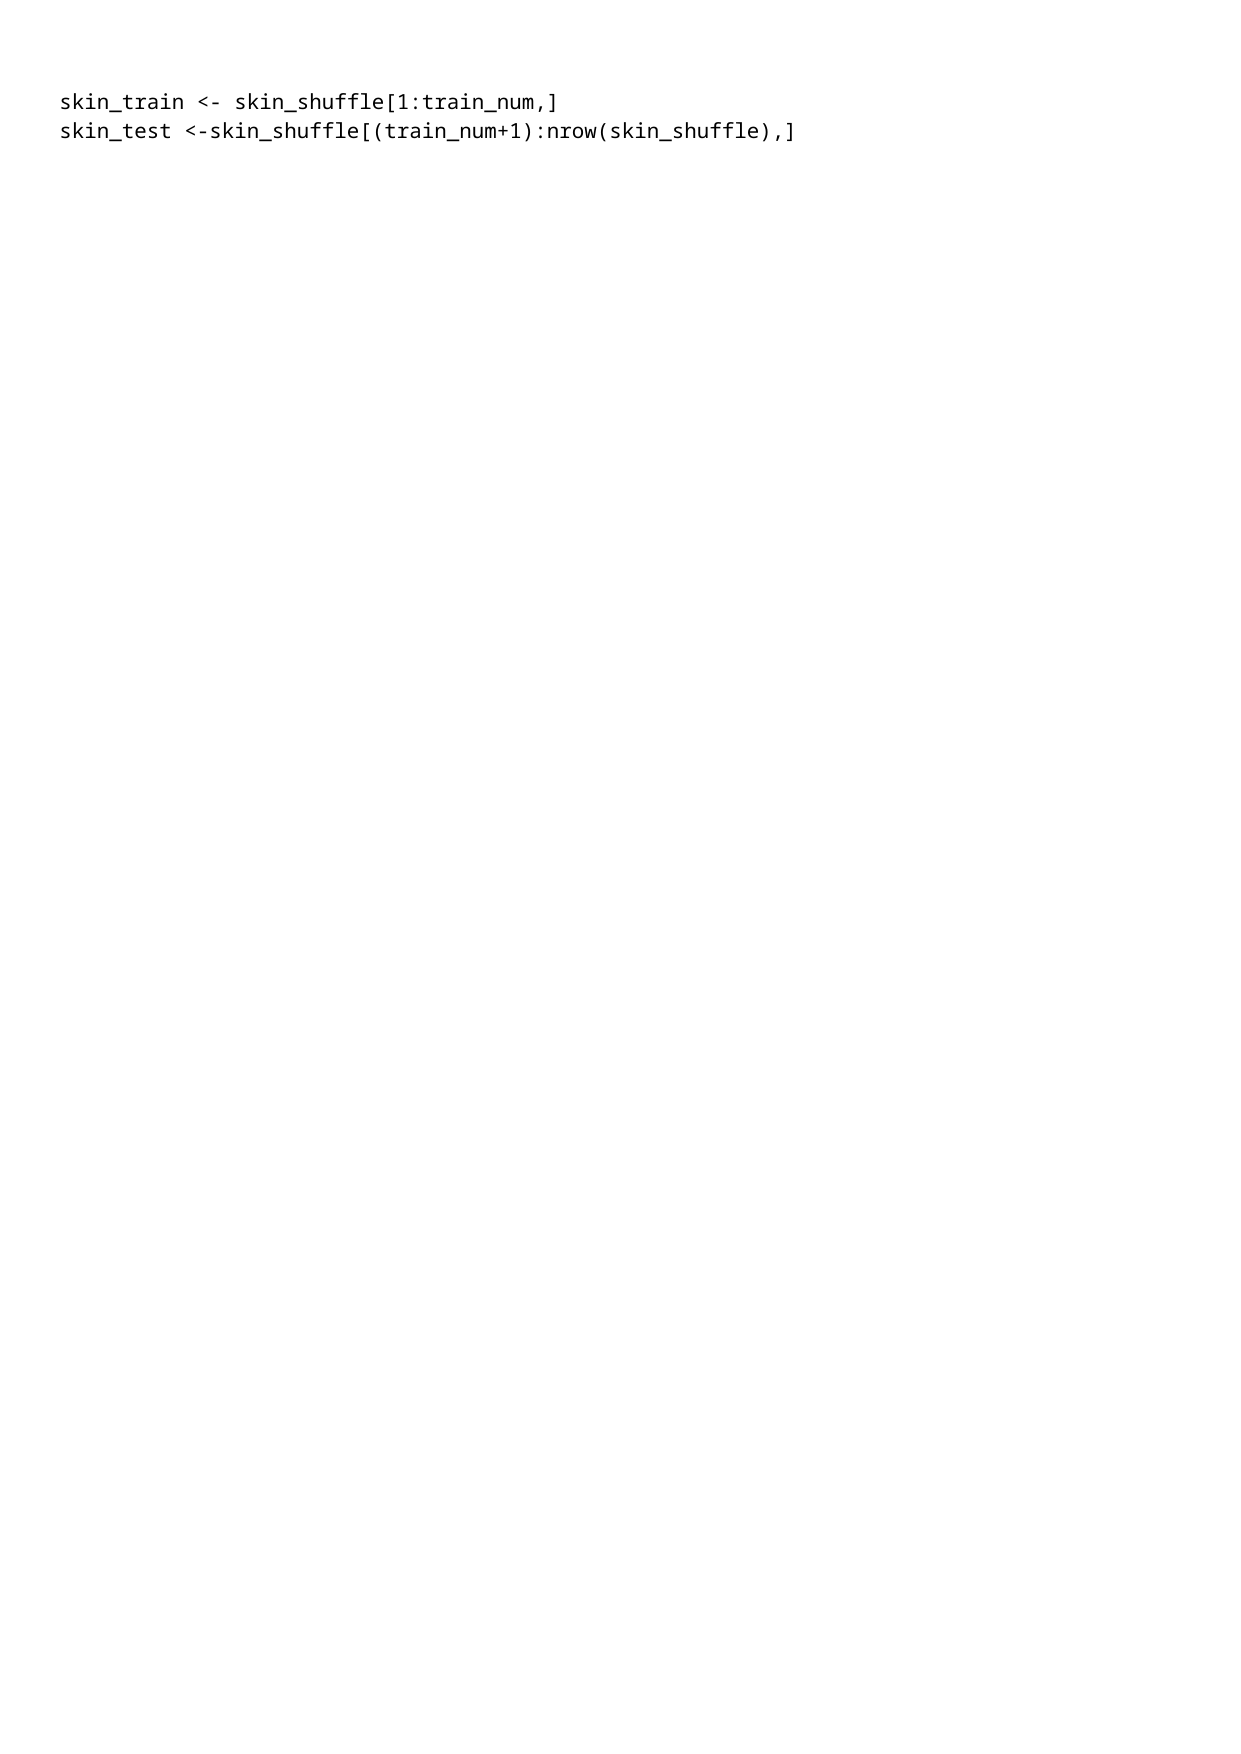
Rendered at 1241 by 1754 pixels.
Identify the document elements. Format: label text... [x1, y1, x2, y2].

text skin_test <-skin_shuffle[(train_num+1):nrow(skin_shuffle),] [59, 116, 1181, 144]
text skin_train <- skin_shuffle[1:train_num,] [59, 87, 1181, 116]
